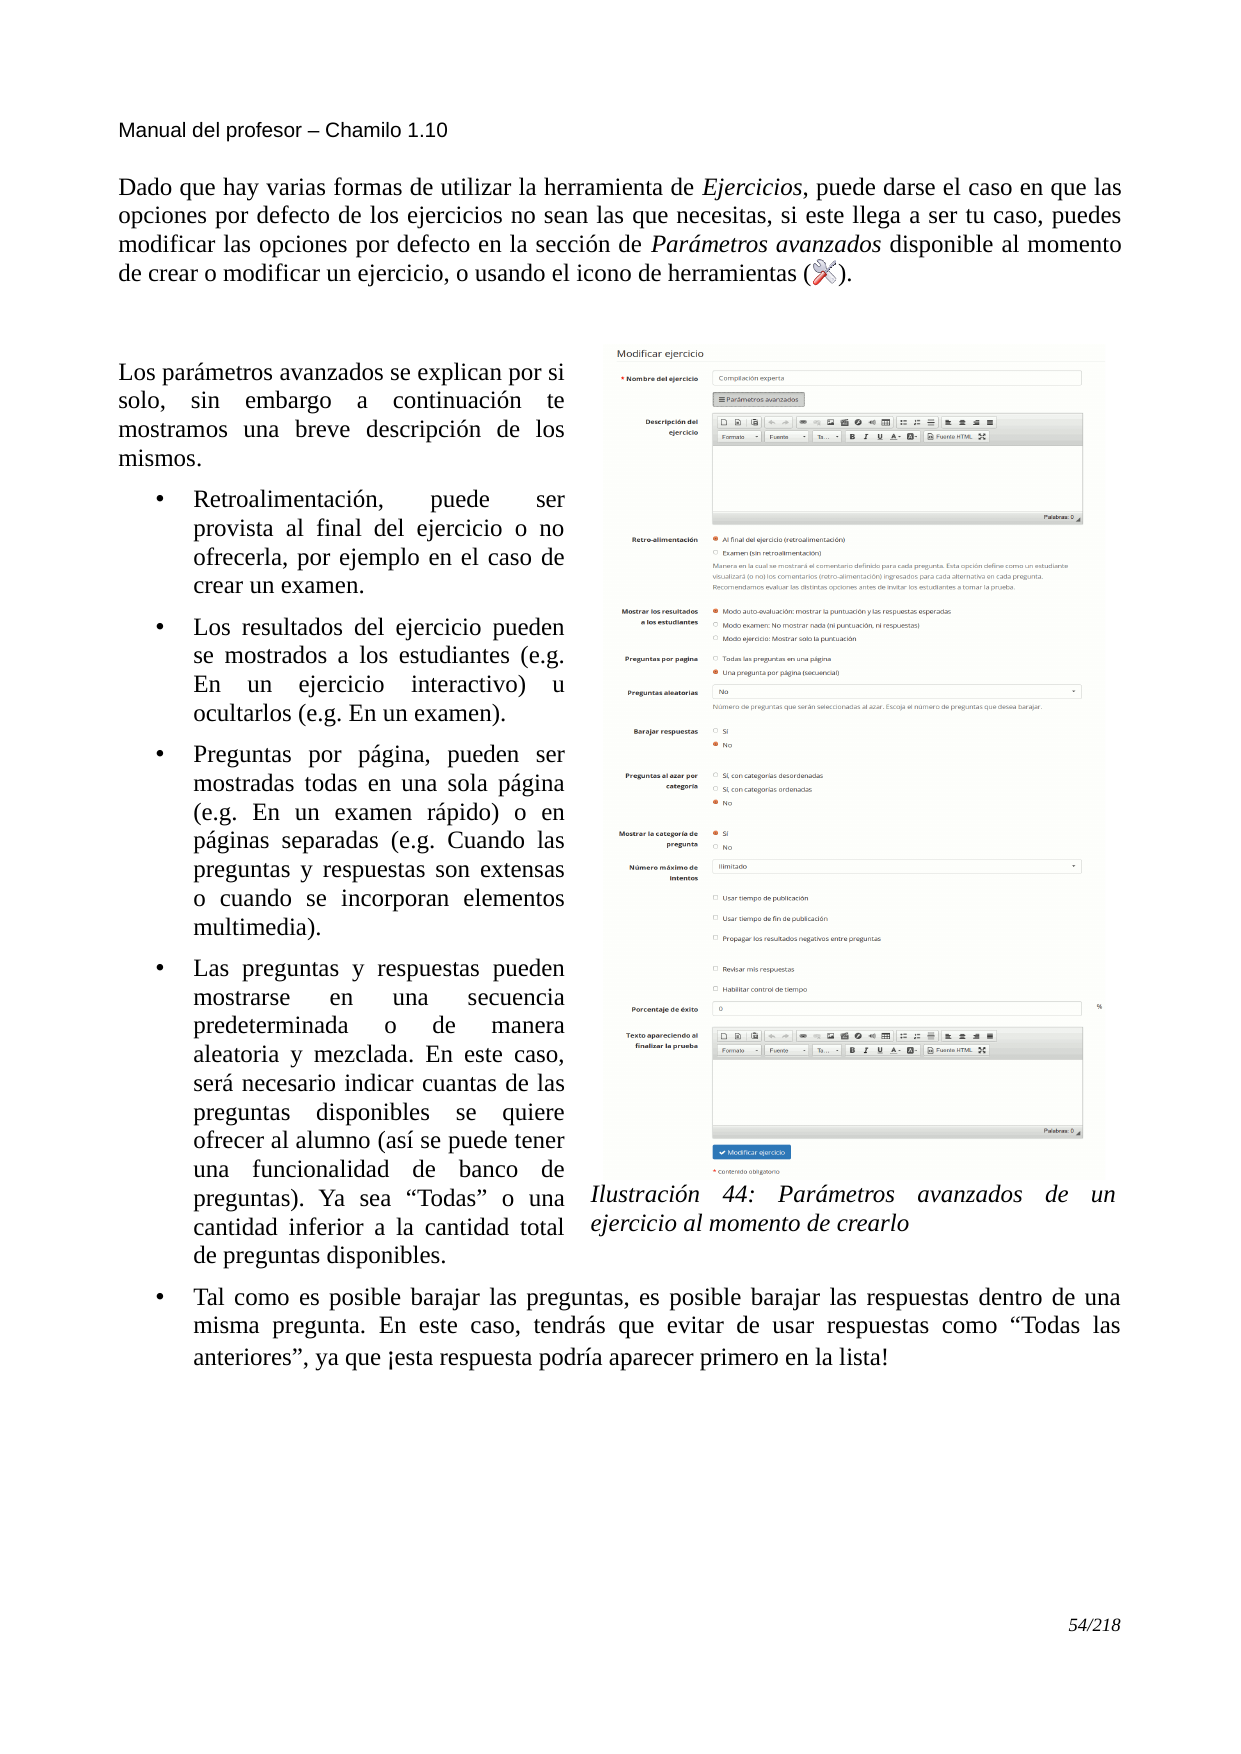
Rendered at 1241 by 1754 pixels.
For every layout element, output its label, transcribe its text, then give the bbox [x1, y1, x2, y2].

text Ilustración 44: Parámetros avanzados de un ejercicio al momento de crearlo [590, 344, 1119, 1237]
list Las preguntas y respuestas pueden mostrarse en una secuencia predeterminada o de manera aleatoria y mezclada. En este caso, será necesario indicar cuantas de las preguntas disponibles se quiere ofrecer al alumno (así se puede tener una funcionalidad de banco de preguntas). Ya sea “Todas” o una cantidad inferior a la cantidad total de preguntas disponibles. [156, 953, 1122, 1269]
list Los resultados del ejercicio pueden se mostrados a los estudiantes (e.g. En un ejercicio interactivo) u ocultarlos (e.g. En un examen). [156, 612, 589, 727]
list Retroalimentación, puede ser provista al final del ejercicio o no ofrecerla, por ejemplo en el caso de crear un examen. [156, 484, 589, 599]
text Dado que hay varias formas de utilizar la herramienta de Ejercicios, puede darse el caso en que las opciones por defecto de los ejercicios no sean las que necesitas, si este llega a ser tu caso, puedes modificar las opciones por defecto en la sección de Parámetros avanzados disponible al momento de crear o modificar un ejercicio, o usando el icono de herramientas (). [118, 172, 1122, 287]
list Preguntas por página, pueden ser mostradas todas en una sola página (e.g. En un examen rápido) o en páginas separadas (e.g. Cuando las preguntas y respuestas son extensas o cuando se incorporan elementos multimedia). [156, 739, 589, 940]
picture [603, 344, 1105, 1180]
list Tal como es posible barajar las preguntas, es posible barajar las respuestas dentro de una misma pregunta. En este caso, tendrás que evitar de usar respuestas como “Todas las anteriores”, ya que ¡esta respuesta podría aparecer primero en la lista! [156, 1282, 1122, 1373]
text Los parámetros avanzados se explican por si solo, sin embargo a continuación te mostramos una breve descripción de los mismos. [118, 357, 589, 472]
